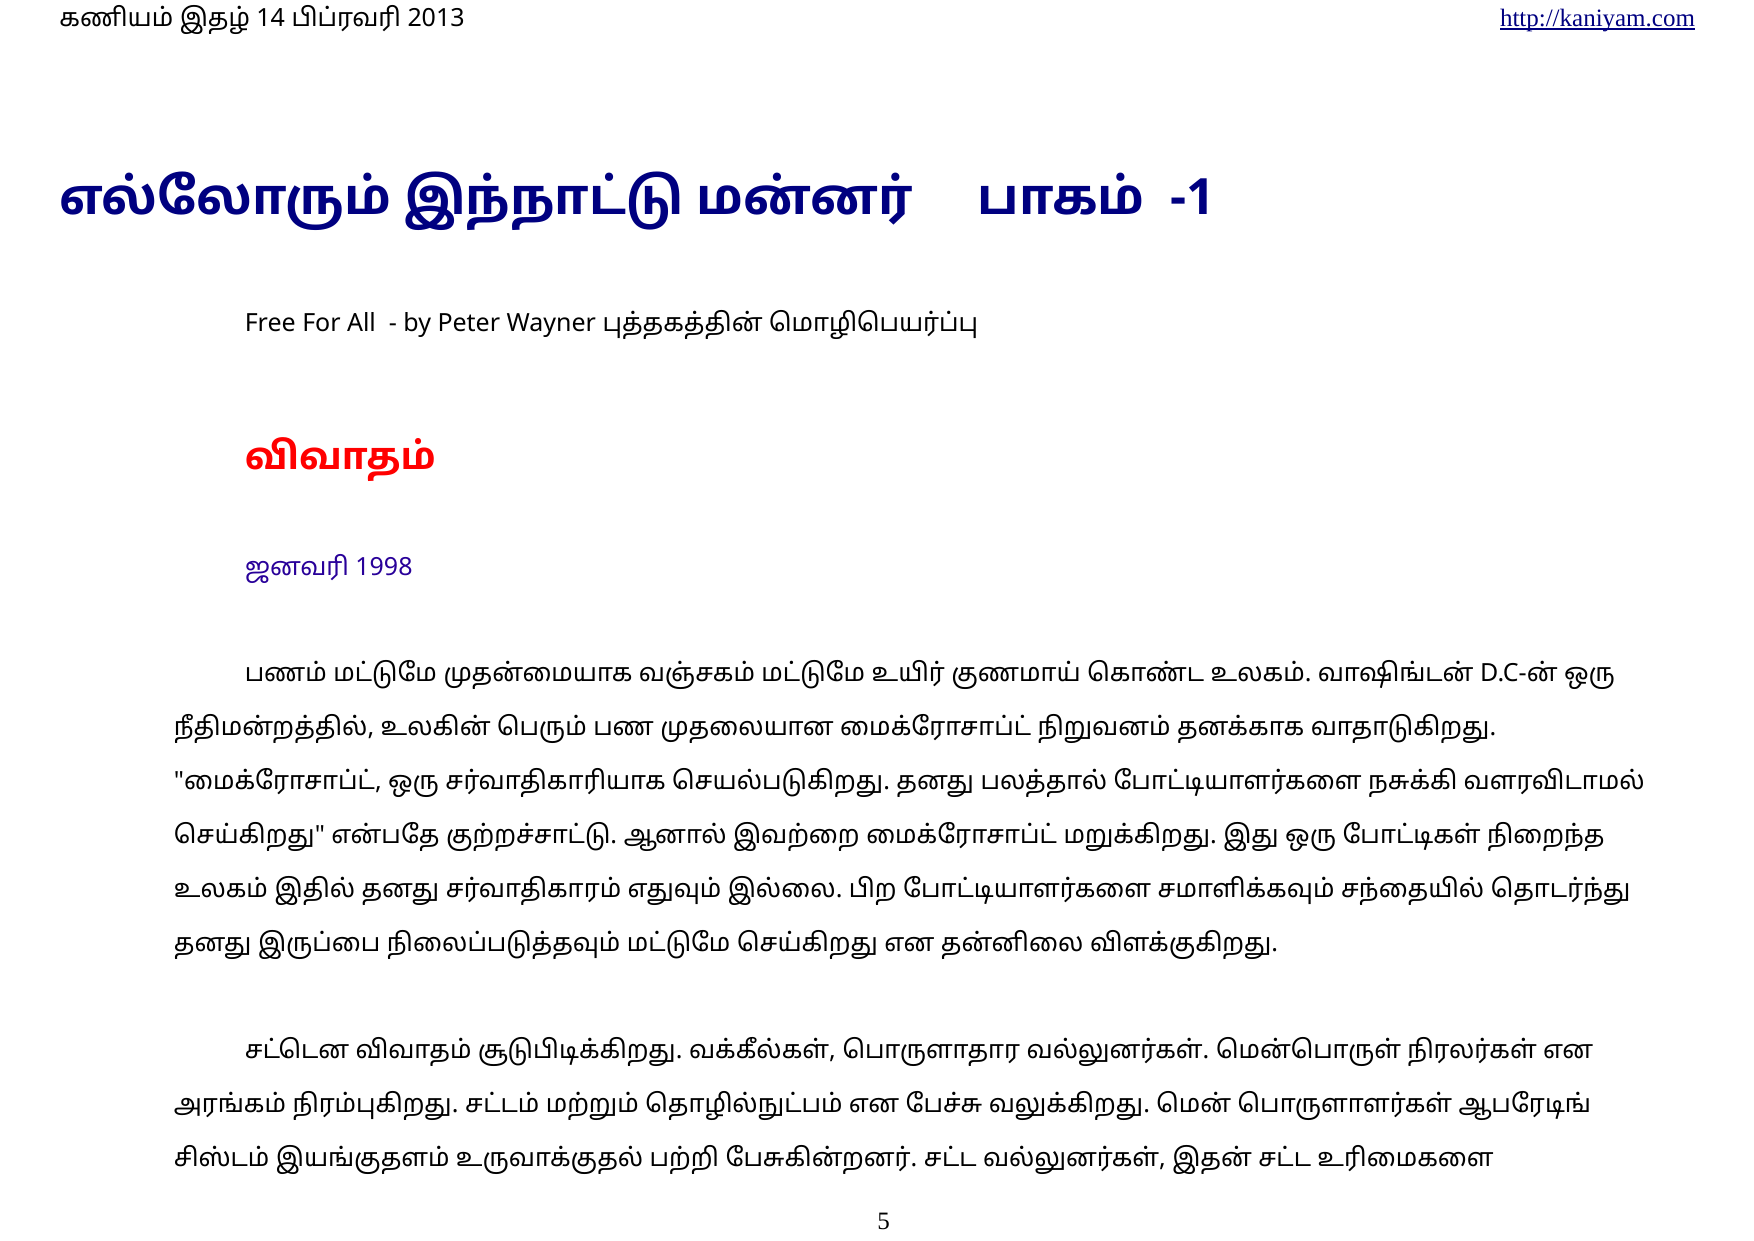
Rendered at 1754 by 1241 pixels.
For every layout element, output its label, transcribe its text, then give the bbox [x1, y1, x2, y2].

text Free For All - by Peter Wayner புத்தகத்தின் மொழிபெயர்ப்பு [174, 305, 1695, 342]
subtitle எல்லோரும் இந்நாட்டு மன்னர் பாகம் -1 [59, 161, 1695, 292]
text பணம் மட்டுமே முதன்மையாக வஞ்சகம் மட்டுமே உயிர் குணமாய் கொண்ட உலகம். வாஷிங்டன் D.C-ன் ஒரு நீதிமன்றத்தில், உலகின் பெரும் பண முதலையான மைக்ரோசாப்ட் நிறுவனம் தனக்காக வாதாடுகிறது. "மைக்ரோசாப்ட், ஒரு சர்வாதிகாரியாக செயல்படுகிறது. தனது பலத்தால் போட்டியாளர்களை நசுக்கி வளரவிடாமல் செய்கிறது" என்பதே குற்றச்சாட்டு. ஆனால் இவற்றை மைக்ரோசாப்ட் மறுக்கிறது. இது ஒரு போட்டிகள் நிறைந்த உலகம் இதில் தனது சர்வாதிகாரம் எதுவும் இல்லை. பிற போட்டியாளர்களை சமாளிக்கவும் சந்தையில் தொடர்ந்து தனது இருப்பை நிலைப்படுத்தவும் மட்டுமே செய்கிறது என தன்னிலை விளக்குகிறது. [174, 655, 1695, 962]
subtitle விவாதம் [174, 436, 1695, 485]
text ஜனவரி 1998 [174, 548, 1695, 586]
text சட்டென விவாதம் சூடுபிடிக்கிறது. வக்கீல்கள், பொருளாதார வல்லுனர்கள். மென்பொருள் நிரலர்கள் என அரங்கம் நிரம்புகிறது. சட்டம் மற்றும் தொழில்நுட்பம் என பேச்சு வலுக்கிறது. மென் பொருளாளர்கள் ஆபரேடிங் சிஸ்டம் இயங்குதளம் உருவாக்குதல் பற்றி பேசுகின்றனர். சட்ட வல்லுனர்கள், இதன் சட்ட உரிமைகளை [174, 1031, 1695, 1176]
